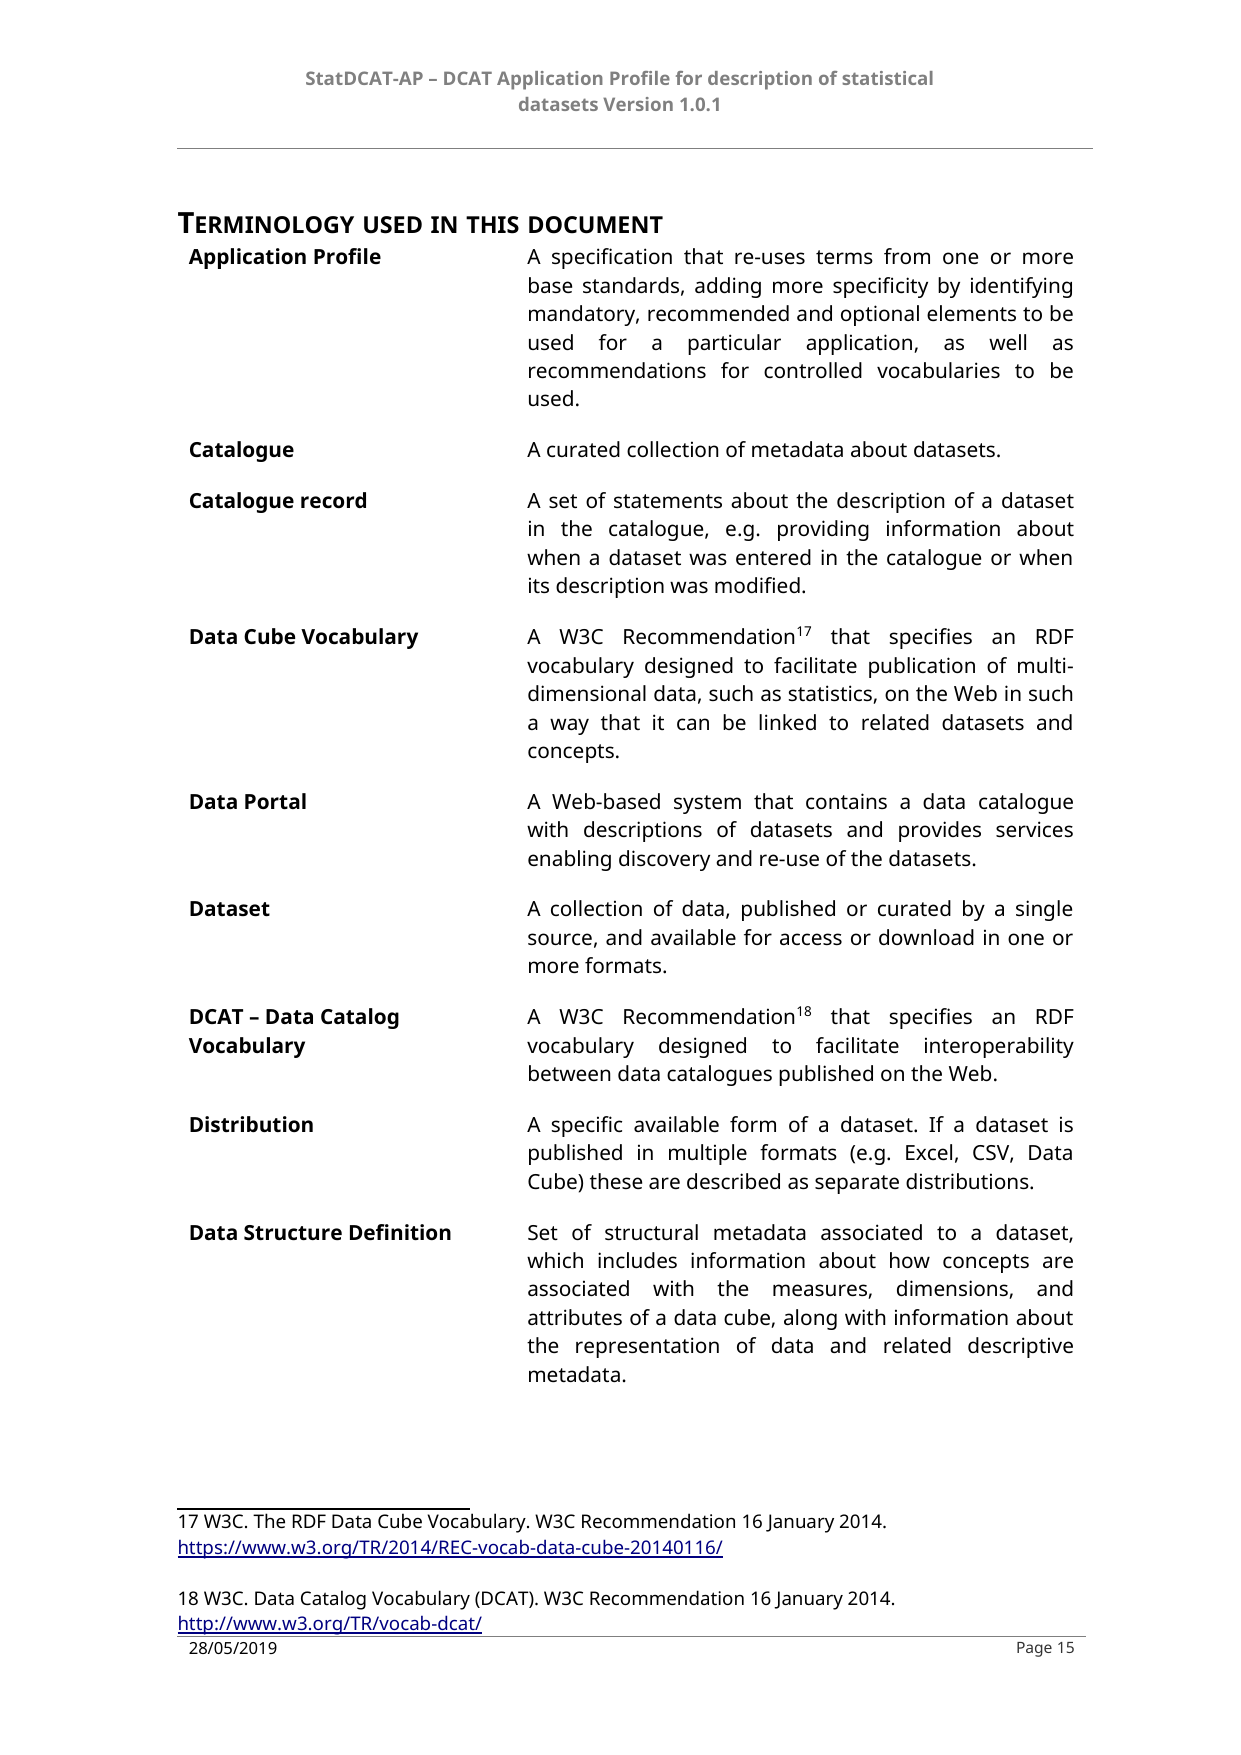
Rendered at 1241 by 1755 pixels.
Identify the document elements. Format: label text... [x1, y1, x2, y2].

table_cell A collection of data, published or curated by a single source, and available for access or download in one or more formats. [516, 895, 1086, 1002]
table_cell A W3C Recommendation that specifies an RDF vocabulary designed to facilitate interoperability between data catalogues published on the Web. [516, 1002, 1086, 1110]
table_cell DCAT – Data Catalog Vocabulary [177, 1002, 516, 1110]
table_cell Data Cube Vocabulary [177, 622, 516, 787]
table_cell Data Portal [177, 787, 516, 894]
subtitle Terminology used in this document [177, 203, 1063, 242]
table_cell A W3C Recommendation that specifies an RDF vocabulary designed to facilitate publication of multi-dimensional data, such as statistics, on the Web in such a way that it can be linked to related datasets and concepts. [516, 622, 1086, 787]
table_header Application Profile [177, 242, 516, 435]
table_cell Catalogue [177, 435, 516, 486]
table_cell Set of structural metadata associated to a dataset, which includes information about how concepts are associated with the measures, dimensions, and attributes of a data cube, along with information about the representation of data and related descriptive metadata. [516, 1218, 1086, 1411]
table_header A specification that re-uses terms from one or more base standards, adding more specificity by identifying mandatory, recommended and optional elements to be used for a particular application, as well as recommendations for controlled vocabularies to be used. [516, 242, 1086, 435]
table_cell Data Structure Definition [177, 1218, 516, 1411]
table_cell A set of statements about the description of a dataset in the catalogue, e.g. providing information about when a dataset was entered in the catalogue or when its description was modified. [516, 486, 1086, 622]
table_cell A curated collection of metadata about datasets. [516, 435, 1086, 486]
table_cell Distribution [177, 1110, 516, 1218]
table_cell A specific available form of a dataset. If a dataset is published in multiple formats (e.g. Excel, CSV, Data Cube) these are described as separate distributions. [516, 1110, 1086, 1218]
table_cell Dataset [177, 895, 516, 1002]
table_cell Catalogue record [177, 486, 516, 622]
table_cell A Web-based system that contains a data catalogue with descriptions of datasets and provides services enabling discovery and re-use of the datasets. [516, 787, 1086, 894]
